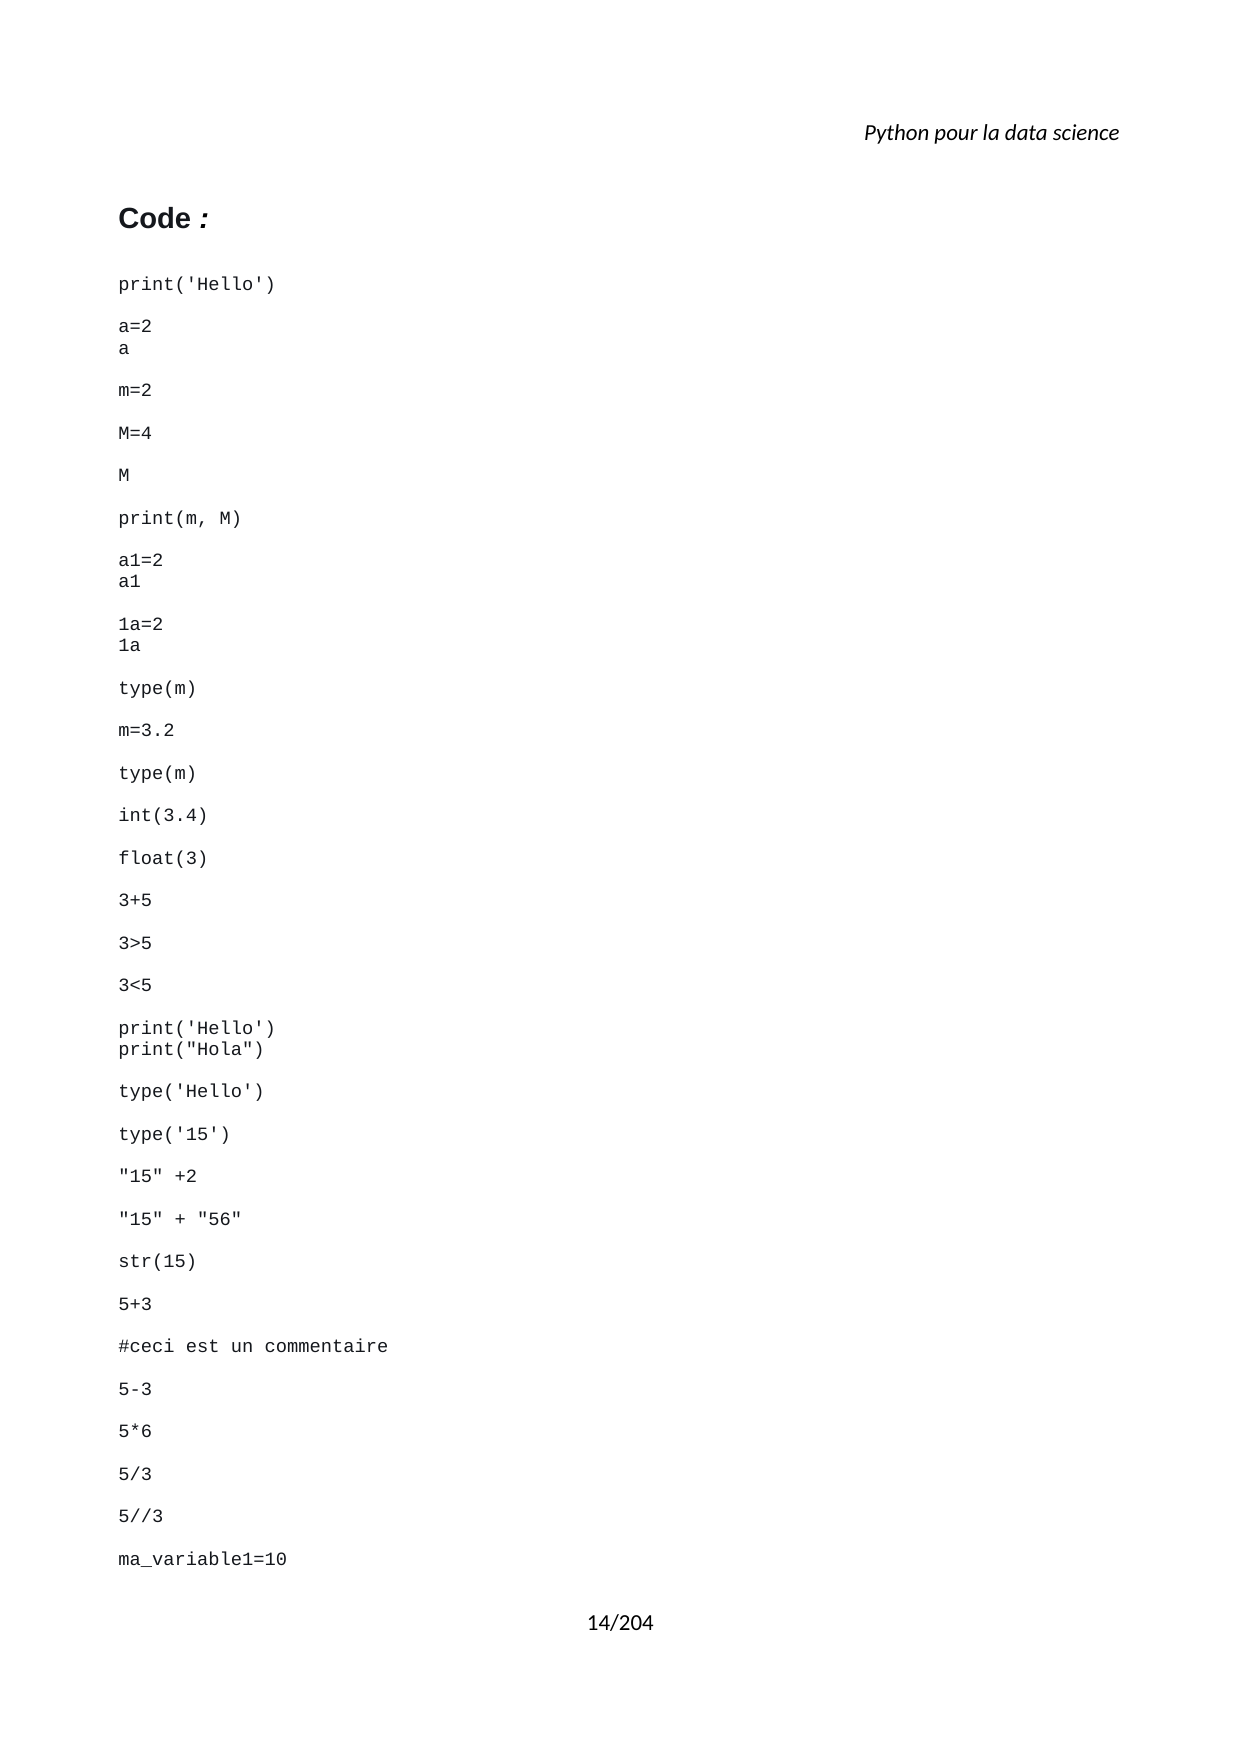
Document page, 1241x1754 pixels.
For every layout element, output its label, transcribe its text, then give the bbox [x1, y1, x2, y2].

text 3>5 [118, 933, 1122, 955]
text int(3.4) [118, 806, 1122, 827]
text 5+3 [118, 1295, 1122, 1316]
text type('15') [118, 1125, 1122, 1146]
text type(m) [118, 763, 1122, 785]
text 3+5 [118, 891, 1122, 912]
text m=2 [118, 381, 1122, 402]
subtitle Code : [118, 201, 1122, 234]
text 5*6 [118, 1422, 1122, 1443]
text 3<5 [118, 976, 1122, 997]
text type('Hello') [118, 1082, 1122, 1103]
text float(3) [118, 848, 1122, 870]
text 1a=2 [118, 615, 1122, 636]
text print("Hola") [118, 1040, 1122, 1061]
text 5-3 [118, 1380, 1122, 1401]
text "15" +2 [118, 1167, 1122, 1188]
text print('Hello') [118, 275, 1122, 296]
text m=3.2 [118, 721, 1122, 742]
text str(15) [118, 1252, 1122, 1273]
text 5//3 [118, 1507, 1122, 1528]
text print('Hello') [118, 1018, 1122, 1040]
text M [118, 466, 1122, 487]
text M=4 [118, 423, 1122, 445]
text ma_variable1=10 [118, 1550, 1122, 1571]
text a [118, 338, 1122, 360]
text 1a [118, 636, 1122, 657]
text 5/3 [118, 1465, 1122, 1486]
text a1=2 [118, 551, 1122, 572]
text "15" + "56" [118, 1210, 1122, 1231]
text print(m, M) [118, 508, 1122, 530]
text #ceci est un commentaire [118, 1337, 1122, 1358]
text a1 [118, 572, 1122, 593]
text a=2 [118, 317, 1122, 338]
text type(m) [118, 678, 1122, 700]
